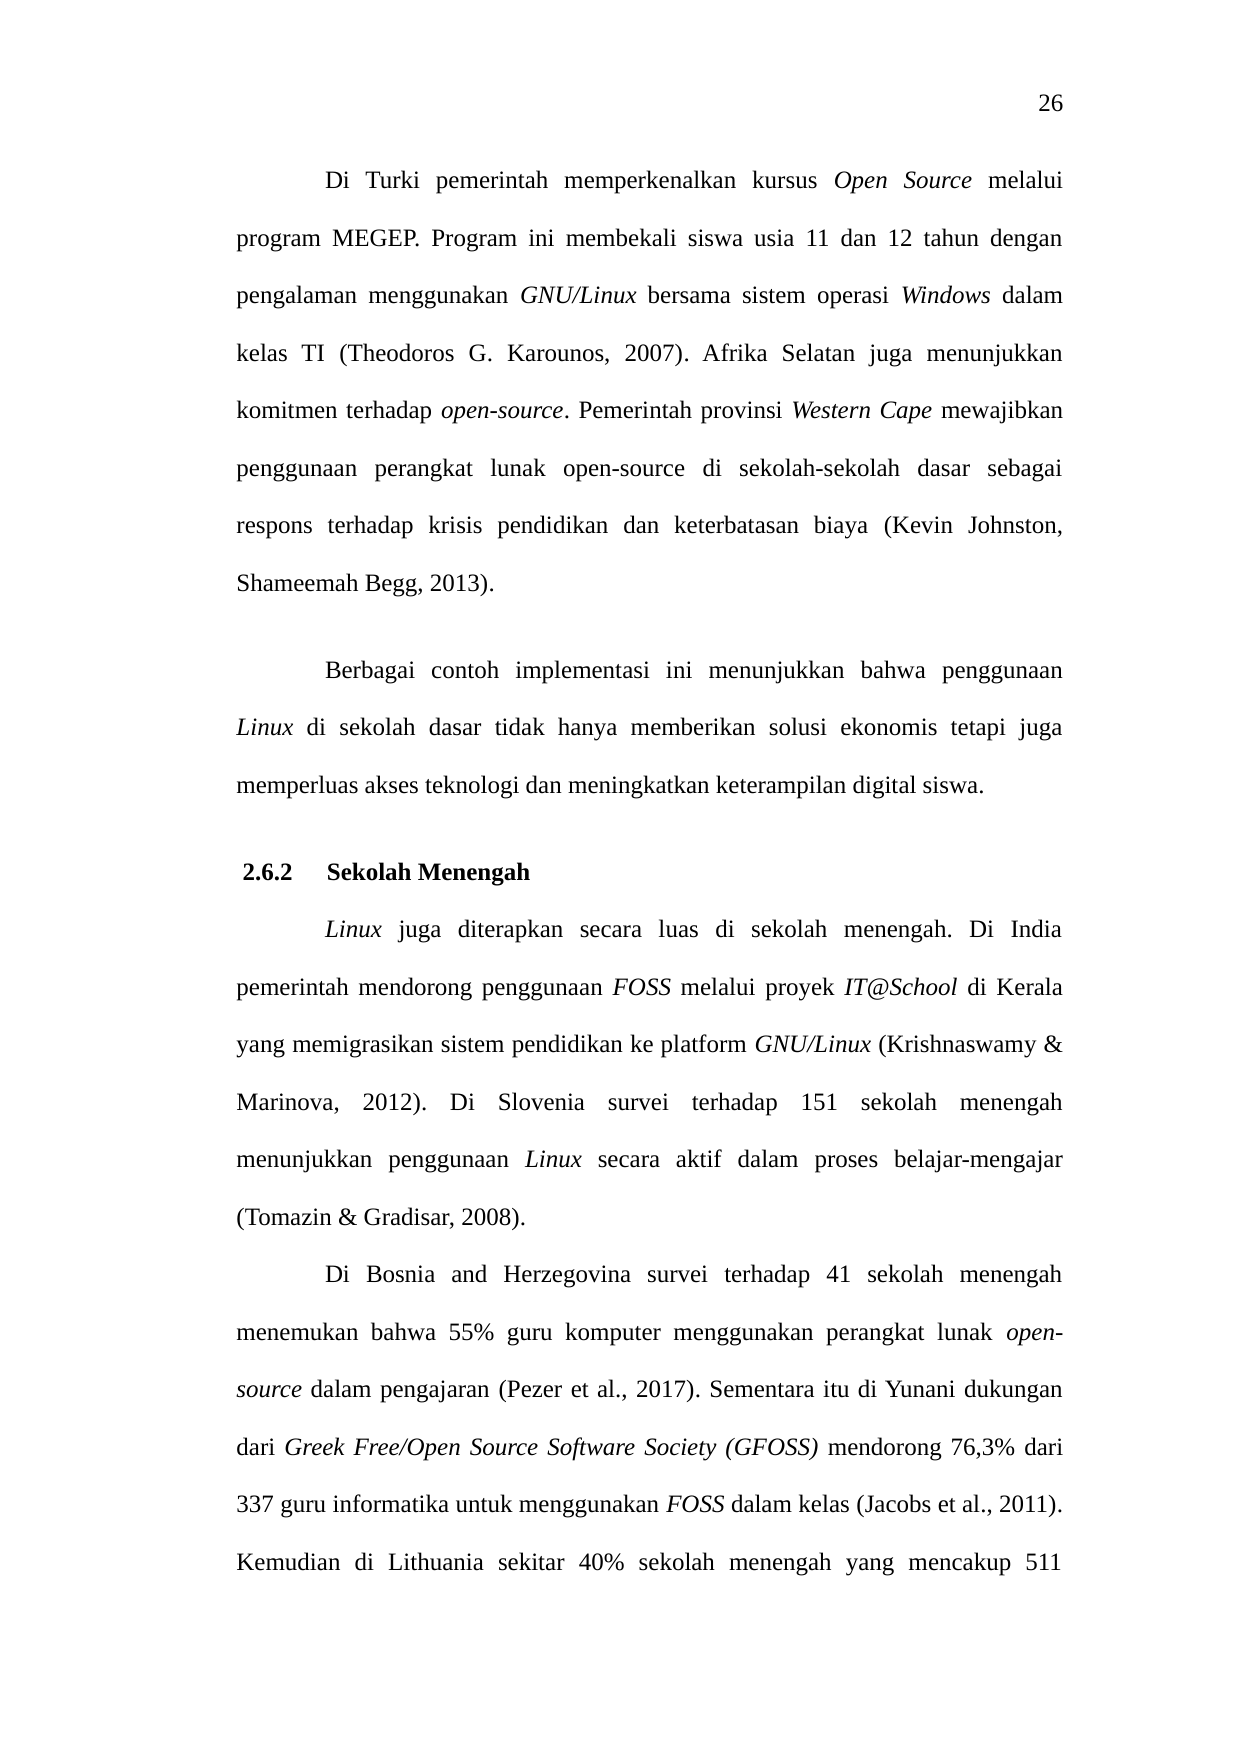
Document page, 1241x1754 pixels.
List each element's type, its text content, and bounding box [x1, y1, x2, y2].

text Di Turki pemerintah memperkenalkan kursus Open Source melalui program MEGEP. Program ini membekali siswa usia 11 dan 12 tahun dengan pengalaman menggunakan GNU/Linux bersama sistem operasi Windows dalam kelas TI (Theodoros G. Karounos, 2007)⁠. Afrika Selatan juga menunjukkan komitmen terhadap open-source. Pemerintah provinsi Western Cape mewajibkan penggunaan perangkat lunak open-source di sekolah-sekolah dasar sebagai respons terhadap krisis pendidikan dan keterbatasan biaya (Kevin Johnston, Shameemah Begg, 2013)⁠. [236, 165, 1063, 597]
text Berbagai contoh implementasi ini menunjukkan bahwa penggunaan Linux di sekolah dasar tidak hanya memberikan solusi ekonomis tetapi juga memperluas akses teknologi dan meningkatkan keterampilan digital siswa. [236, 655, 1063, 798]
text Di Bosnia and Herzegovina survei terhadap 41 sekolah menengah menemukan bahwa 55% guru komputer menggunakan perangkat lunak open-source dalam pengajaran (Pezer et al., 2017)⁠. Sementara itu di Yunani dukungan dari Greek Free/Open Source Software Society (GFOSS) mendorong 76,3% dari 337 guru informatika untuk menggunakan FOSS dalam kelas (Jacobs et al., 2011)⁠. Kemudian di Lithuania sekitar 40% sekolah menengah yang mencakup 511 [236, 1259, 1063, 1576]
text Linux juga diterapkan secara luas di sekolah menengah. Di India pemerintah mendorong penggunaan FOSS melalui proyek IT@School di Kerala yang memigrasikan sistem pendidikan ke platform GNU/Linux (Krishnaswamy & Marinova, 2012)⁠. Di Slovenia survei terhadap 151 sekolah menengah menunjukkan penggunaan Linux secara aktif dalam proses belajar-mengajar (Tomazin & Gradisar, 2008)⁠. [236, 914, 1063, 1231]
subtitle Sekolah Menengah [236, 857, 1063, 886]
